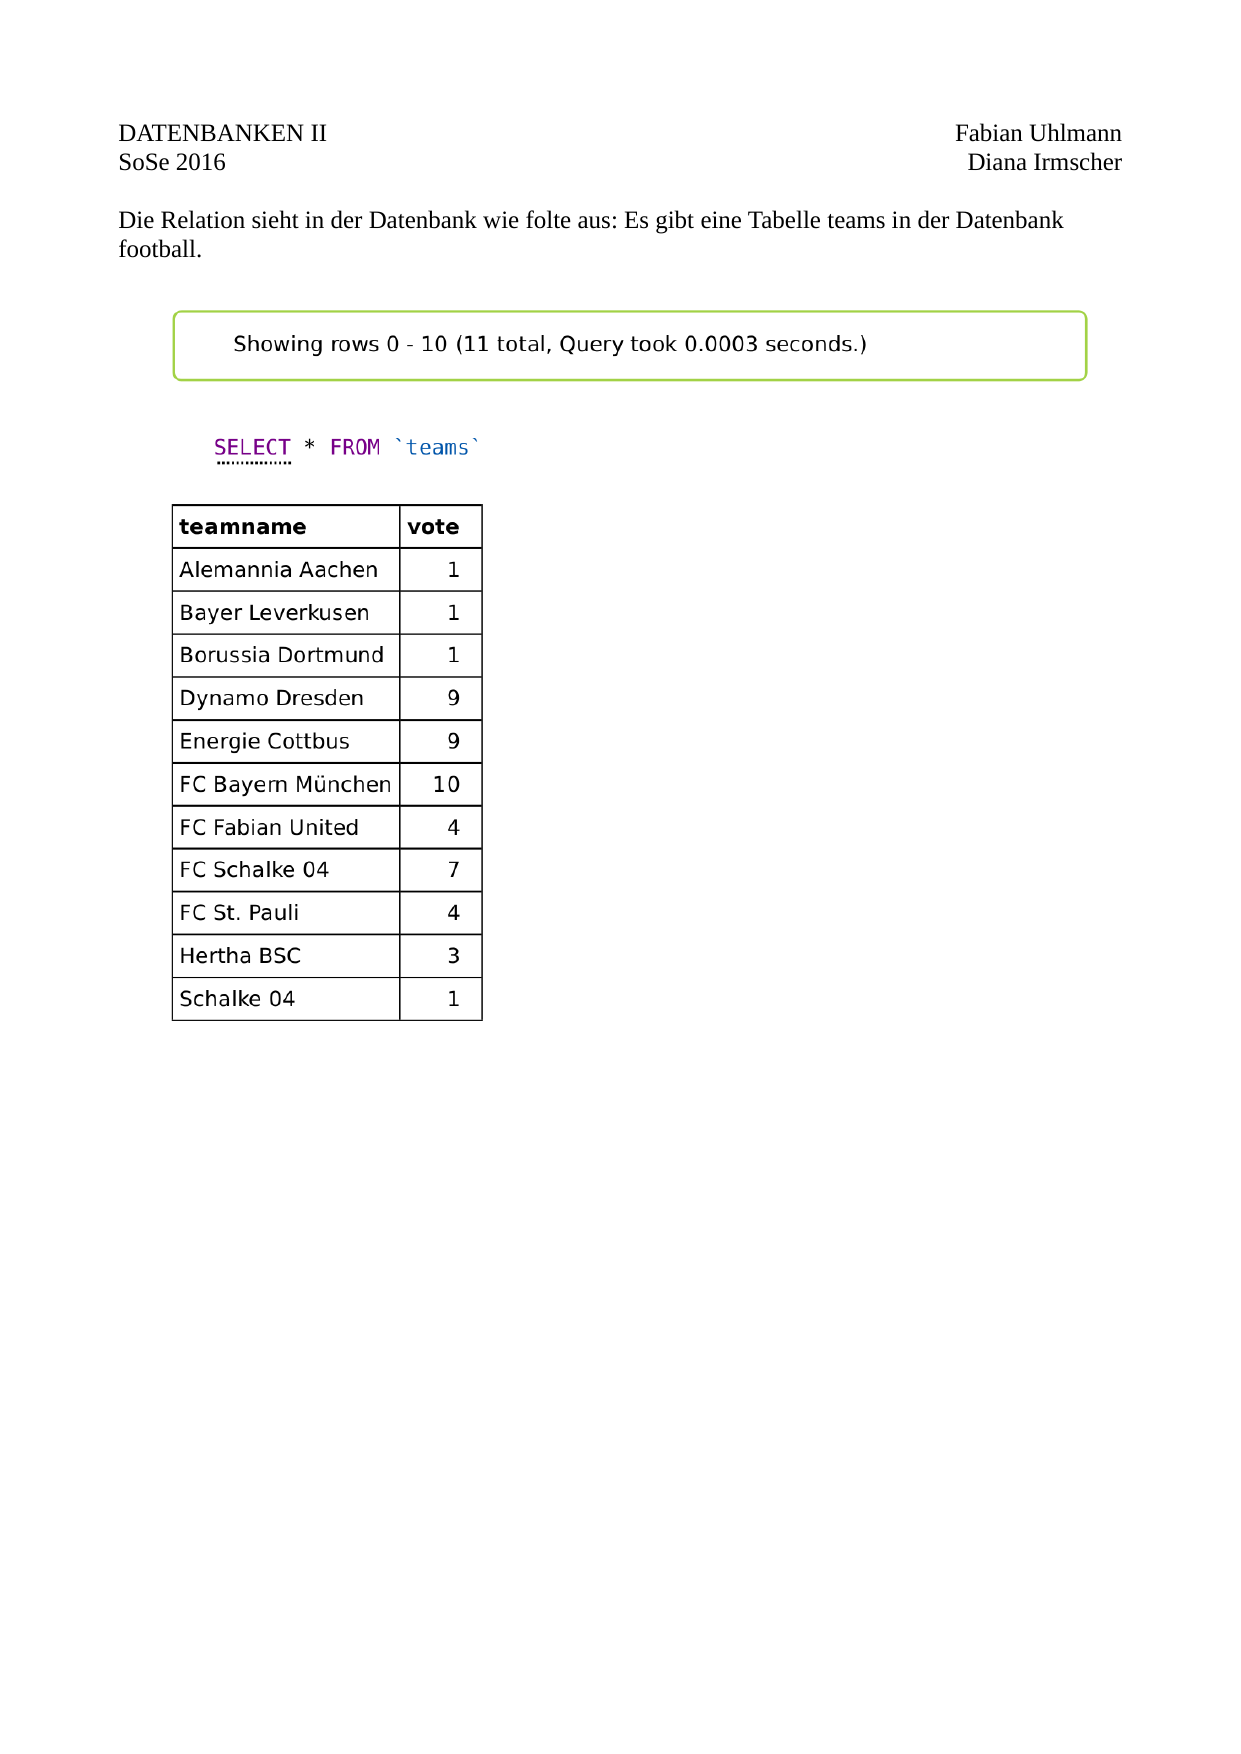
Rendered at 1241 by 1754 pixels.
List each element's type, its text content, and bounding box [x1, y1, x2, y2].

text Die Relation sieht in der Datenbank wie folte aus: Es gibt eine Tabelle teams in der Datenbank football. [118, 205, 1122, 263]
picture [118, 291, 1123, 1059]
